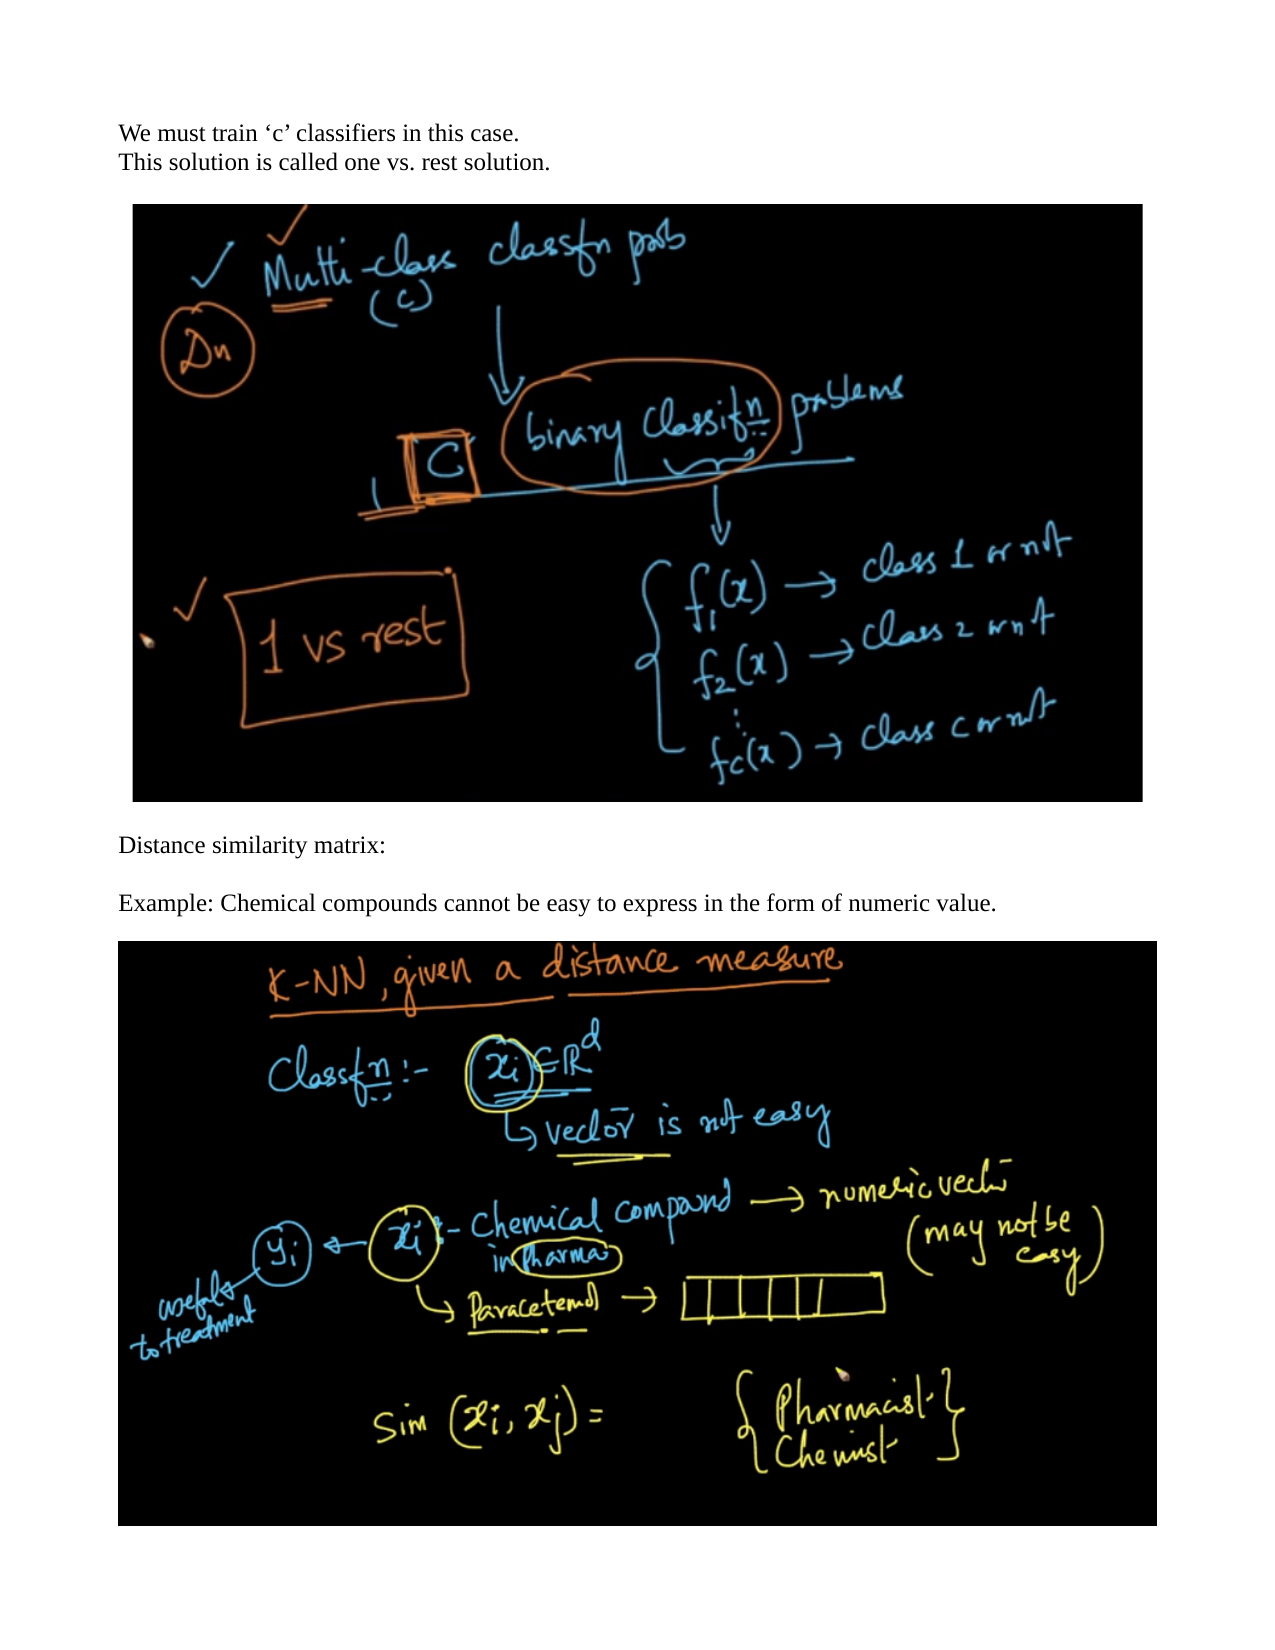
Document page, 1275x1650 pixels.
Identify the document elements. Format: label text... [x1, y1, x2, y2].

picture [118, 941, 1157, 1526]
text This solution is called one vs. rest solution. [118, 147, 1157, 176]
text Example: Chemical compounds cannot be easy to express in the form of numeric value. [118, 888, 1157, 917]
text Distance similarity matrix: [118, 831, 1157, 859]
picture [132, 204, 1143, 802]
text We must train ‘c’ classifiers in this case. [118, 118, 1157, 147]
